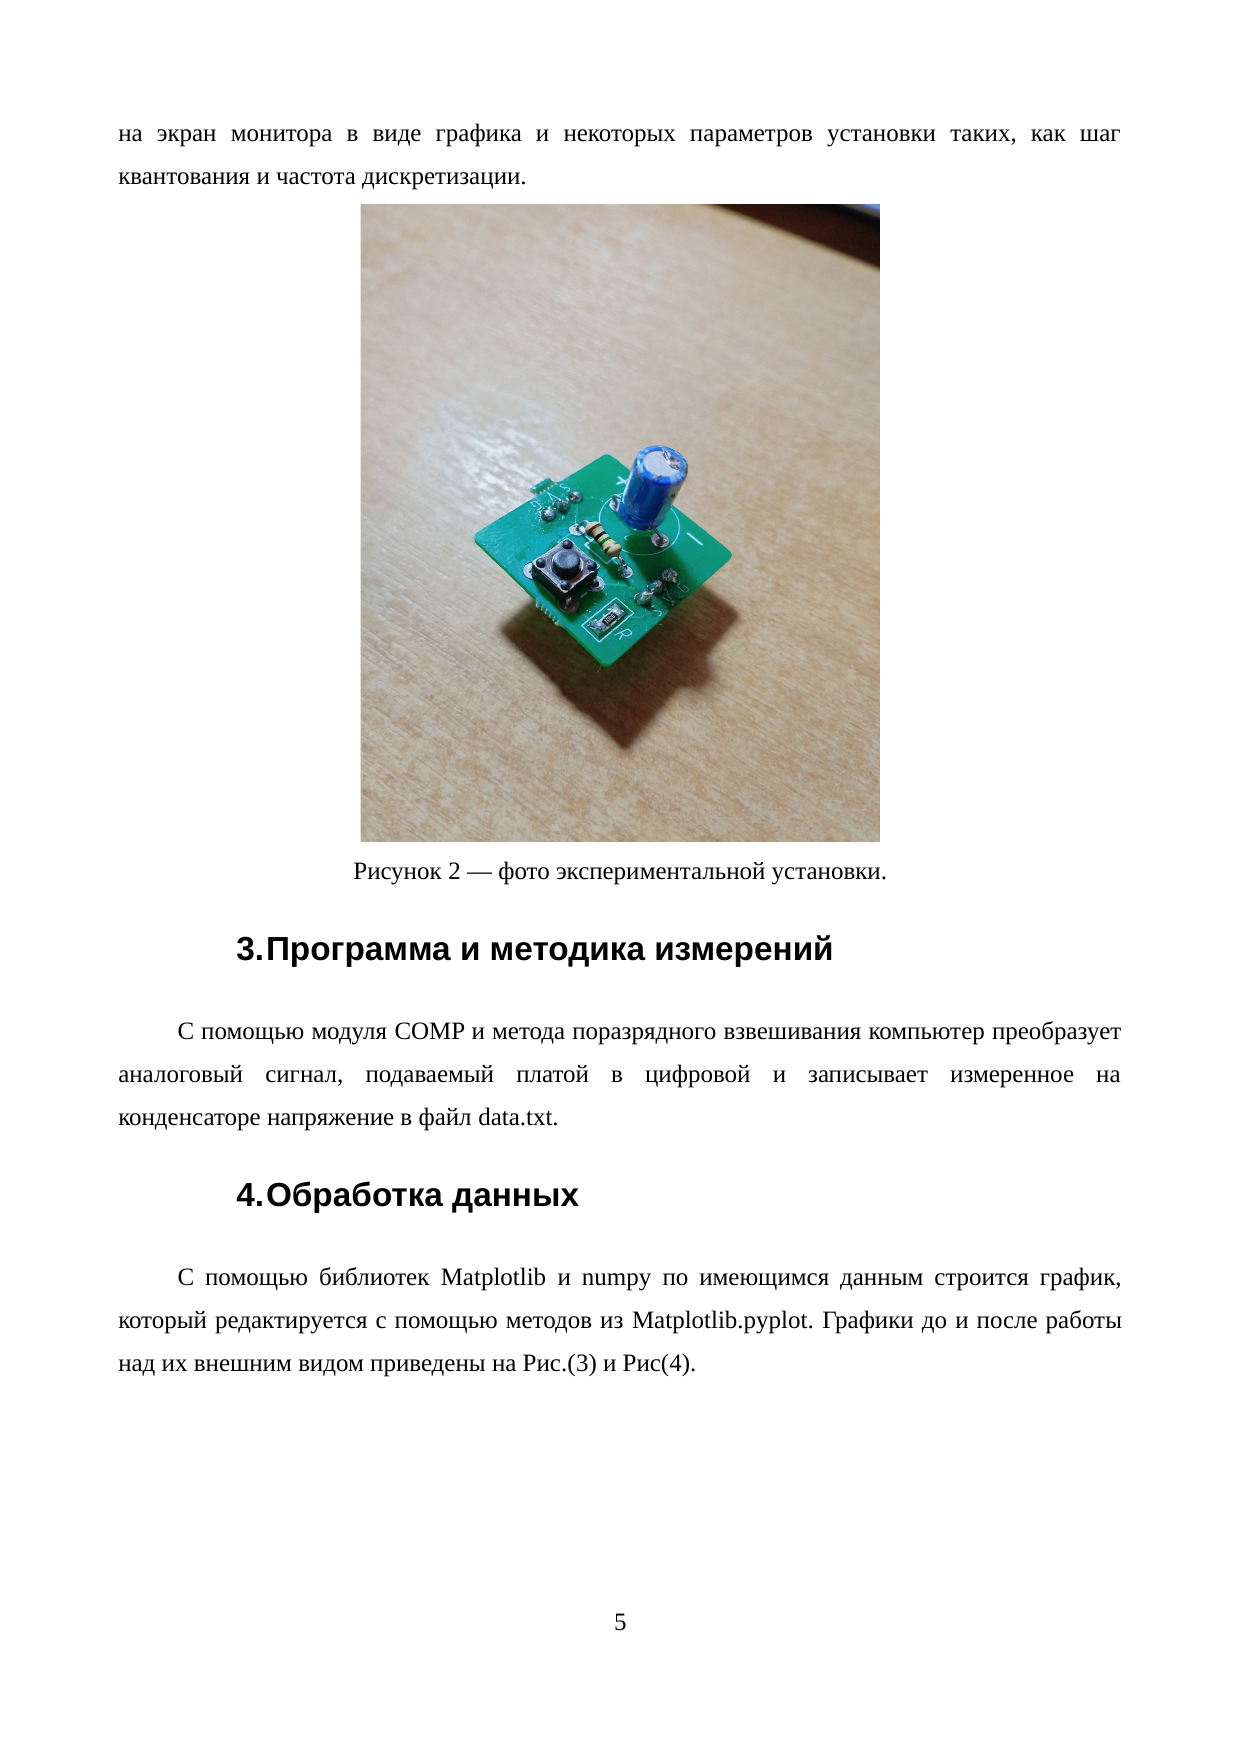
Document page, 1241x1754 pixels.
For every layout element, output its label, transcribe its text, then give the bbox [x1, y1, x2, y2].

subtitle Обработка данных [118, 1174, 1122, 1213]
picture [360, 204, 880, 842]
text С помощью модуля COMP и метода поразрядного взвешивания компьютер преобразует аналоговый сигнал, подаваемый платой в цифровой и записывает измеренное на конденсаторе напряжение в файл data.txt. [118, 1016, 1122, 1131]
text на экран монитора в виде графика и некоторых параметров установки таких, как шаг квантования и частота дискретизации. [118, 118, 1122, 190]
subtitle Программа и методика измерений [118, 929, 1122, 967]
text С помощью библиотек Matplotlib и numpy по имеющимся данным строится график, который редактируется с помощью методов из Matplotlib.pyplot. Графики до и после работы над их внешним видом приведены на Рис.(3) и Рис(4). [118, 1262, 1122, 1377]
text Рисунок 2 — фото экспериментальной установки. [118, 856, 1122, 885]
